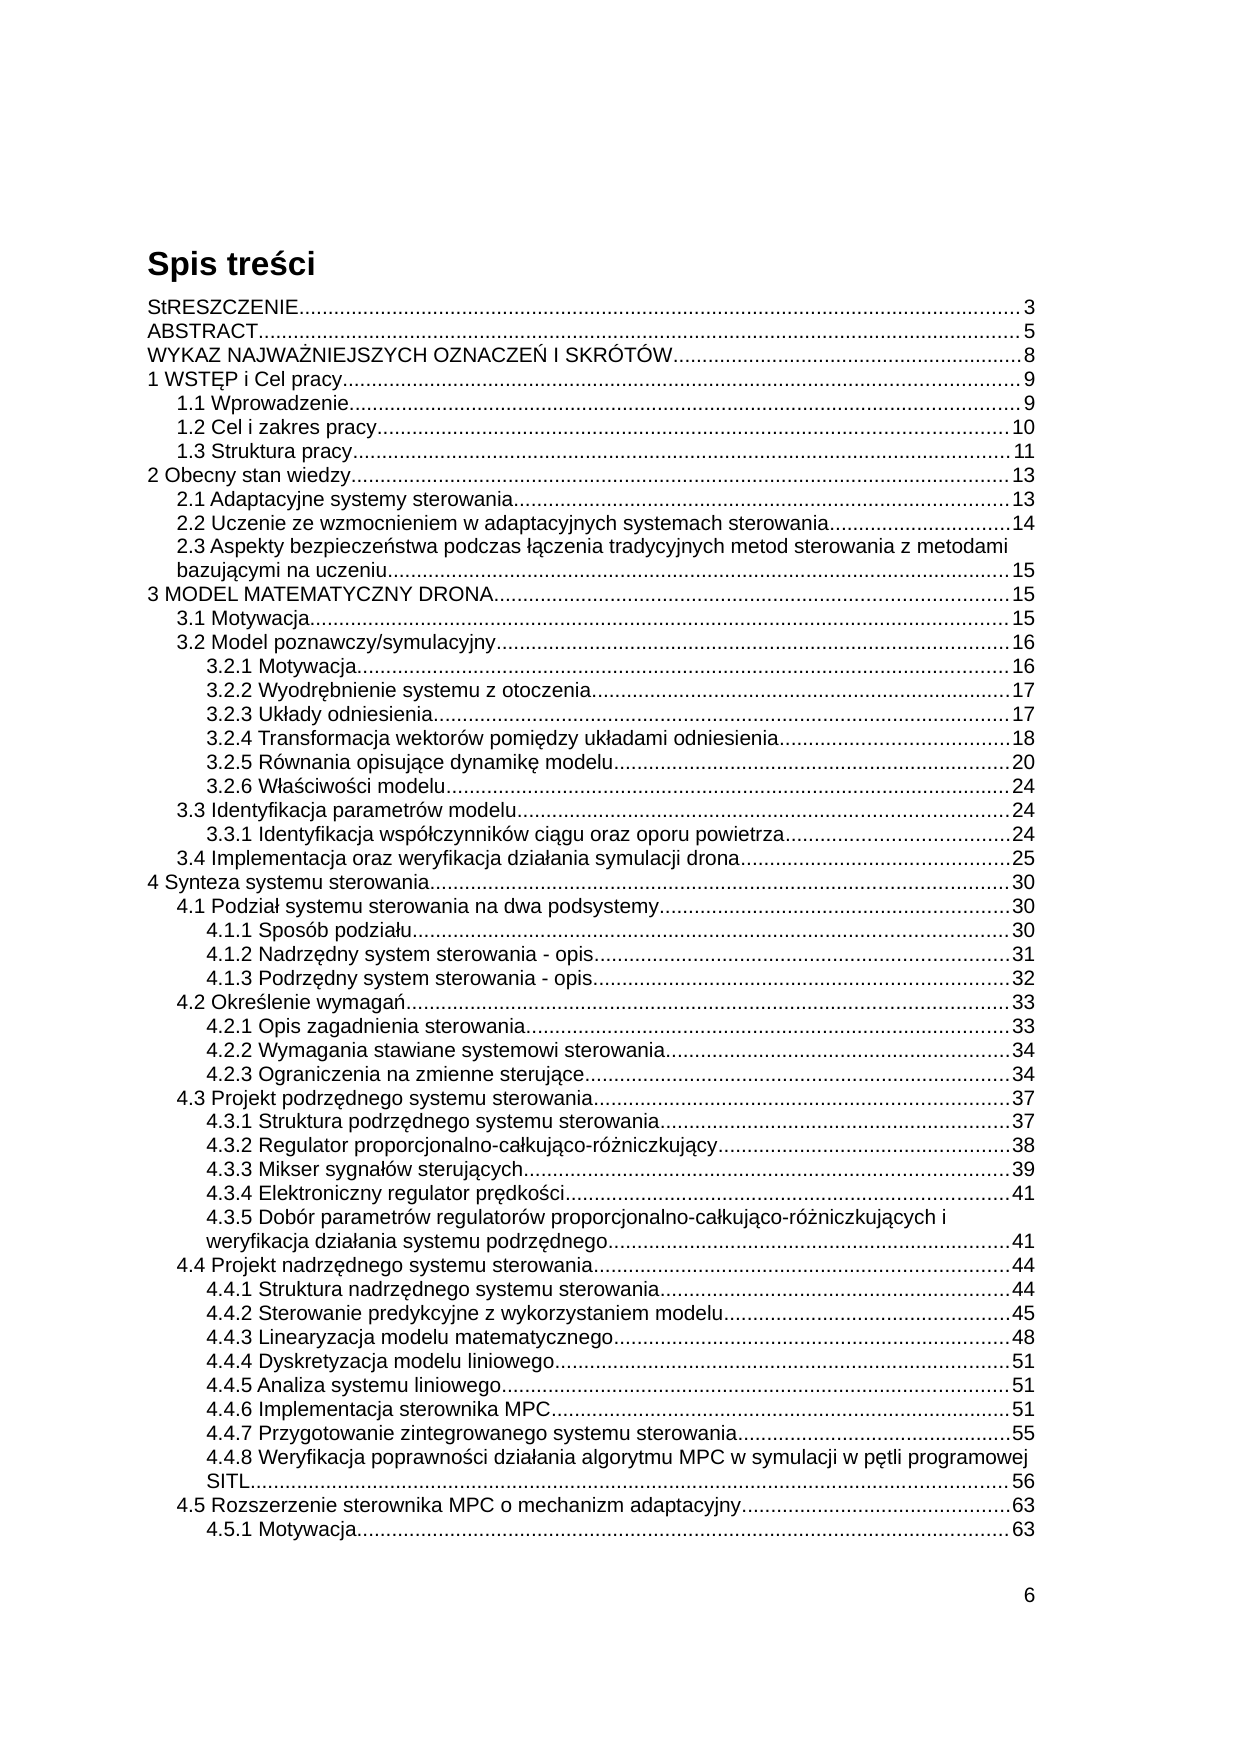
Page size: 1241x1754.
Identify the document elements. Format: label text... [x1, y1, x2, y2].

text 2.1 Adaptacyjne systemy sterowania 13 [176, 486, 1035, 510]
text 4.4.1 Struktura nadrzędnego systemu sterowania 44 [206, 1277, 1035, 1301]
text 4.3 Projekt podrzędnego systemu sterowania 37 [176, 1085, 1035, 1109]
text 3.3.1 Identyfikacja współczynników ciągu oraz oporu powietrza 24 [206, 822, 1035, 846]
text 4.1.1 Sposób podziału 30 [206, 918, 1035, 942]
text 1.2 Cel i zakres pracy 10 [176, 414, 1035, 438]
text 1.1 Wprowadzenie 9 [176, 391, 1035, 414]
text 4.2.1 Opis zagadnienia sterowania 33 [206, 1013, 1035, 1037]
text 1 WSTĘP i Cel pracy 9 [147, 367, 1035, 391]
text 2.2 Uczenie ze wzmocnieniem w adaptacyjnych systemach sterowania 14 [176, 510, 1035, 534]
text 3.4 Implementacja oraz weryfikacja działania symulacji drona 25 [176, 846, 1035, 870]
text StRESZCZENIE 3 [147, 295, 1035, 319]
text 3.2.2 Wyodrębnienie systemu z otoczenia 17 [206, 678, 1035, 702]
text 4.1.3 Podrzędny system sterowania - opis 32 [206, 966, 1035, 989]
text 4.4.5 Analiza systemu liniowego 51 [206, 1373, 1035, 1397]
text 3.2.4 Transformacja wektorów pomiędzy układami odniesienia 18 [206, 726, 1035, 750]
text 3.3 Identyfikacja parametrów modelu 24 [176, 798, 1035, 822]
text 4.2.3 Ograniczenia na zmienne sterujące 34 [206, 1061, 1035, 1085]
text 4.3.4 Elektroniczny regulator prędkości 41 [206, 1181, 1035, 1205]
text 2.3 Aspekty bezpieczeństwa podczas łączenia tradycyjnych metod sterowania z metodami bazującymi na uczeniu 15 [176, 534, 1035, 582]
text 3.2.5 Równania opisujące dynamikę modelu 20 [206, 750, 1035, 774]
text 4.1 Podział systemu sterowania na dwa podsystemy 30 [176, 894, 1035, 918]
text 4.4.3 Linearyzacja modelu matematycznego 48 [206, 1325, 1035, 1349]
text 4.4.4 Dyskretyzacja modelu liniowego 51 [206, 1349, 1035, 1373]
text 4.5 Rozszerzenie sterownika MPC o mechanizm adaptacyjny 63 [176, 1493, 1035, 1517]
text 3 MODEL MATEMATYCZNY DRONA 15 [147, 582, 1035, 606]
text 3.2.6 Właściwości modelu 24 [206, 774, 1035, 798]
text 2 Obecny stan wiedzy 13 [147, 462, 1035, 486]
text 4.4.7 Przygotowanie zintegrowanego systemu sterowania 55 [206, 1421, 1035, 1445]
text 4.3.1 Struktura podrzędnego systemu sterowania 37 [206, 1109, 1035, 1133]
text 4.1.2 Nadrzędny system sterowania - opis 31 [206, 942, 1035, 966]
text 4.3.5 Dobór parametrów regulatorów proporcjonalno-całkująco-różniczkujących i weryfikacja działania systemu podrzędnego 41 [206, 1205, 1035, 1253]
text 4 Synteza systemu sterowania 30 [147, 870, 1035, 894]
text WYKAZ NAJWAŻNIEJSZYCH OZNACZEŃ I SKRÓTÓW 8 [147, 343, 1035, 367]
text 4.2.2 Wymagania stawiane systemowi sterowania 34 [206, 1037, 1035, 1061]
text 4.5.1 Motywacja 63 [206, 1517, 1035, 1541]
text 4.4.6 Implementacja sterownika MPC 51 [206, 1397, 1035, 1421]
text 4.3.3 Mikser sygnałów sterujących 39 [206, 1157, 1035, 1181]
text 4.4 Projekt nadrzędnego systemu sterowania 44 [176, 1253, 1035, 1277]
text 4.3.2 Regulator proporcjonalno-całkująco-różniczkujący 38 [206, 1133, 1035, 1157]
text ABSTRACT 5 [147, 319, 1035, 343]
text 4.4.8 Weryfikacja poprawności działania algorytmu MPC w symulacji w pętli programowej SITL 56 [206, 1445, 1035, 1493]
text 3.2.3 Układy odniesienia 17 [206, 702, 1035, 726]
subtitle Spis treści [147, 244, 1035, 282]
text 3.2 Model poznawczy/symulacyjny 16 [176, 630, 1035, 654]
text 4.4.2 Sterowanie predykcyjne z wykorzystaniem modelu 45 [206, 1301, 1035, 1325]
text 1.3 Struktura pracy 11 [176, 438, 1035, 462]
text 3.1 Motywacja 15 [176, 606, 1035, 630]
text 4.2 Określenie wymagań 33 [176, 989, 1035, 1013]
text 3.2.1 Motywacja 16 [206, 654, 1035, 678]
